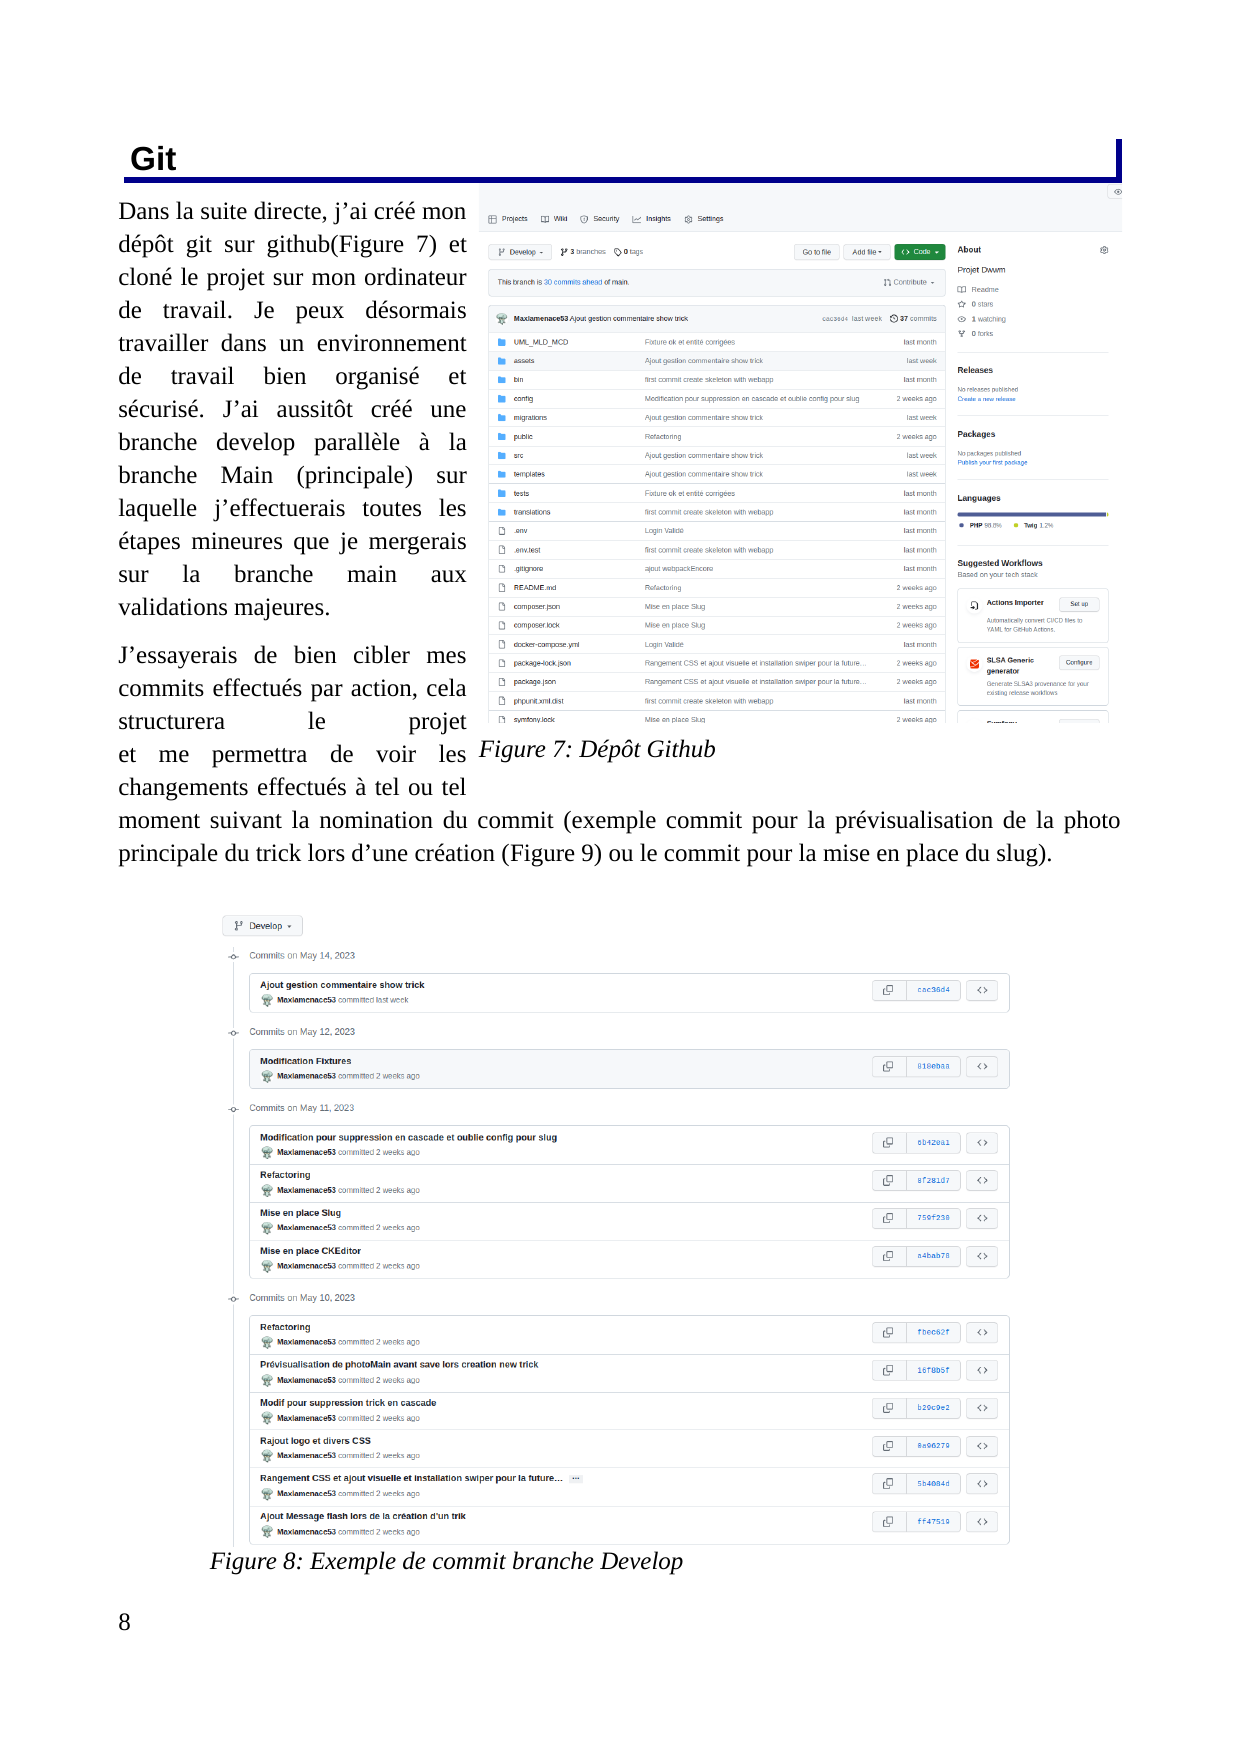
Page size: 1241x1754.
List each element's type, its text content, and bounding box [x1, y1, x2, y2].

picture [478, 183, 1123, 723]
text [209, 893, 1031, 906]
text Figure 7: Dépôt Github [479, 723, 1122, 763]
text Figure 8: Exemple de commit branche Develop [209, 906, 1031, 1575]
subtitle Git [118, 139, 1116, 177]
text Dans la suite directe, j’ai créé mon dépôt git sur github(Figure 7) et cloné le projet sur mon ordinateur de travail. Je peux désormais travailler dans un environnement de travail bien organisé et sécurisé. J’ai aussitôt créé une branche develop parallèle à la branche Main (principale) sur laquelle j’effectuerais toutes les étapes mineures que je mergerais sur la branche main aux validations majeures. [118, 196, 478, 621]
picture [217, 905, 1023, 1547]
text J’essayerais de bien cibler mes commits effectués par action, cela structurera le projet et me permettra de voir les changements effectués à tel ou tel moment suivant la nomination du commit (exemple commit pour la prévisualisation de la photo principale du trick lors d’une création (Figure 9) ou le commit pour la mise en place du slug). [118, 640, 1122, 867]
